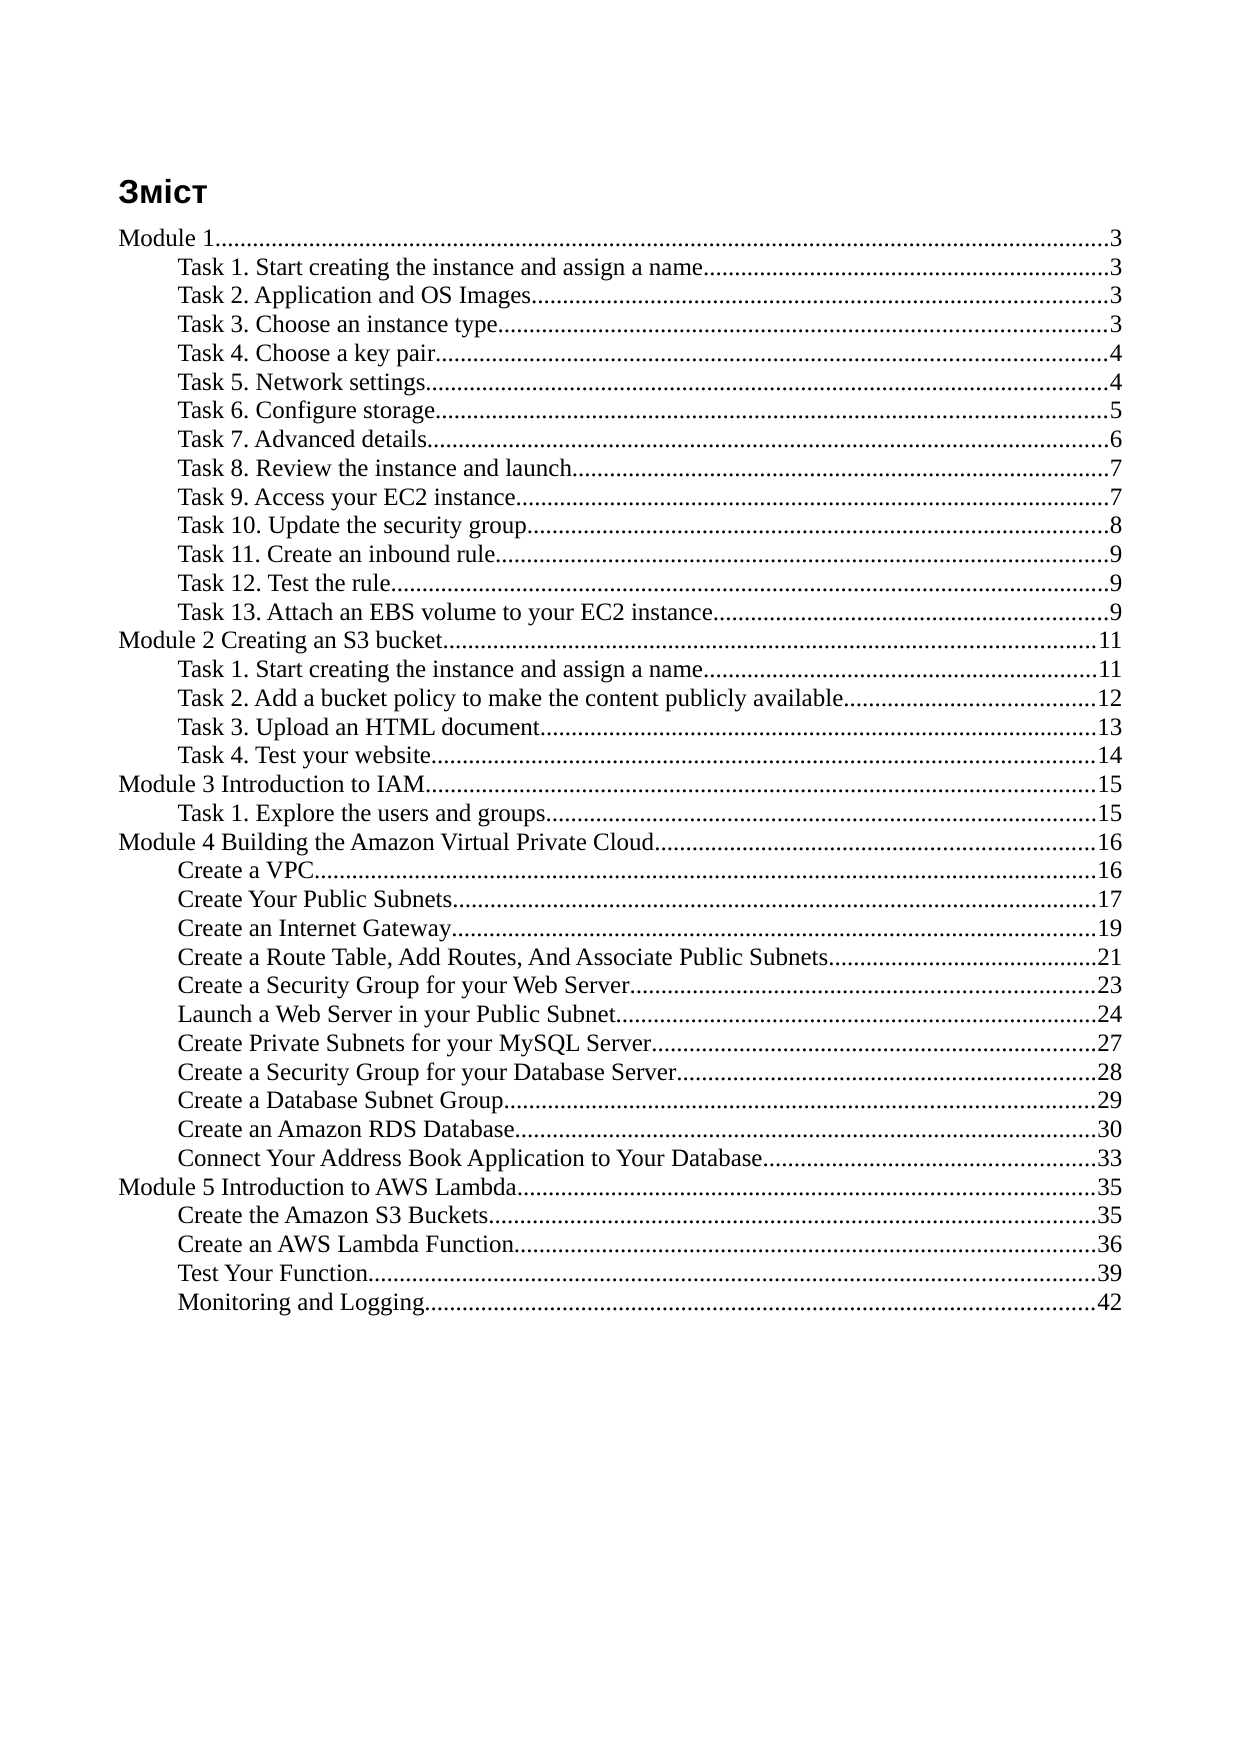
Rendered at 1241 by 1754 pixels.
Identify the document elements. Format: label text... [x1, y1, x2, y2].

text Create Your Public Subnets 17 [177, 884, 1122, 913]
text Task 6. Configure storage 5 [177, 395, 1122, 424]
text Task 13. Attach an EBS volume to your EC2 instance 9 [177, 597, 1122, 625]
text Task 1. Explore the users and groups 15 [177, 798, 1122, 827]
text Create an Amazon RDS Database 30 [177, 1114, 1122, 1143]
text Module 4 Building the Amazon Virtual Private Cloud 16 [118, 827, 1122, 855]
text Task 9. Access your EC2 instance 7 [177, 482, 1122, 510]
text Create a Security Group for your Database Server 28 [177, 1057, 1122, 1085]
subtitle Зміст [118, 172, 1122, 210]
text Task 4. Choose a key pair 4 [177, 338, 1122, 367]
text Task 1. Start creating the instance and assign a name 3 [177, 252, 1122, 280]
text Module 5 Introduction to AWS Lambda 35 [118, 1172, 1122, 1200]
text Task 12. Test the rule 9 [177, 568, 1122, 597]
text Test Your Function 39 [177, 1258, 1122, 1287]
text Task 8. Review the instance and launch 7 [177, 453, 1122, 482]
text Create Private Subnets for your MySQL Server 27 [177, 1028, 1122, 1057]
text Launch a Web Server in your Public Subnet 24 [177, 999, 1122, 1028]
text Module 1 3 [118, 223, 1122, 252]
text Create an Internet Gateway 19 [177, 913, 1122, 942]
text Create an AWS Lambda Function 36 [177, 1229, 1122, 1258]
text Task 2. Add a bucket policy to make the content publicly available 12 [177, 683, 1122, 712]
text Task 1. Start creating the instance and assign a name 11 [177, 654, 1122, 683]
text Create a Security Group for your Web Server 23 [177, 970, 1122, 999]
text Module 2 Creating an S3 bucket 11 [118, 625, 1122, 654]
text Task 2. Application and OS Images 3 [177, 280, 1122, 309]
text Task 4. Test your website 14 [177, 740, 1122, 769]
text Task 10. Update the security group 8 [177, 510, 1122, 539]
text Create a VPC 16 [177, 855, 1122, 884]
text Task 5. Network settings 4 [177, 367, 1122, 395]
text Monitoring and Logging 42 [177, 1287, 1122, 1315]
text Create the Amazon S3 Buckets 35 [177, 1200, 1122, 1229]
text Task 3. Choose an instance type 3 [177, 309, 1122, 338]
text Task 7. Advanced details 6 [177, 424, 1122, 453]
text Task 3. Upload an HTML document 13 [177, 712, 1122, 740]
text Create a Database Subnet Group 29 [177, 1085, 1122, 1114]
text Connect Your Address Book Application to Your Database 33 [177, 1143, 1122, 1172]
text Module 3 Introduction to IAM 15 [118, 769, 1122, 798]
text Task 11. Create an inbound rule 9 [177, 539, 1122, 568]
text Create a Route Table, Add Routes, And Associate Public Subnets 21 [177, 942, 1122, 970]
